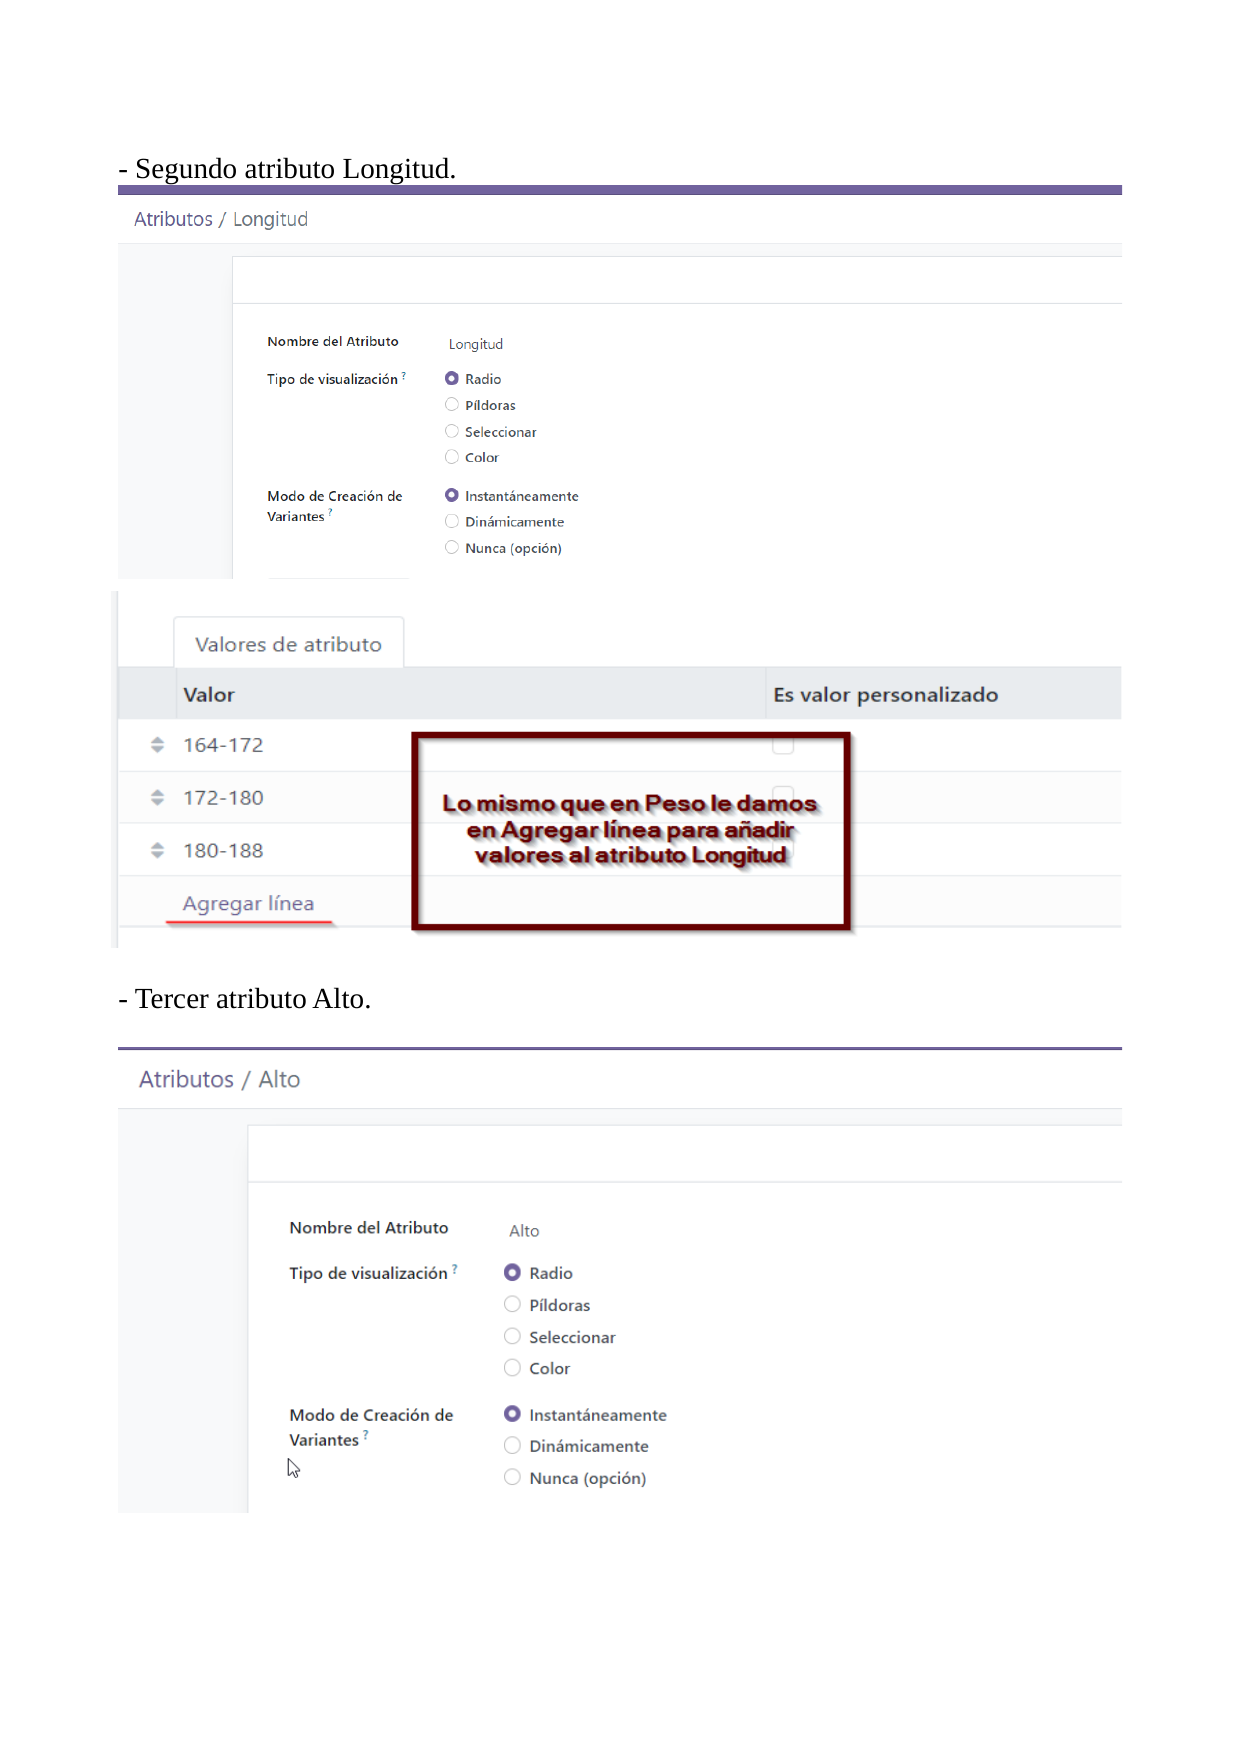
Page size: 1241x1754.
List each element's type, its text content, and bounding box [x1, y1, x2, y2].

picture [110, 591, 1122, 948]
picture [118, 1047, 1123, 1513]
picture [118, 185, 1123, 579]
text - Segundo atributo Longitud. [118, 152, 1122, 185]
text - Tercer atributo Alto. [118, 981, 1122, 1014]
